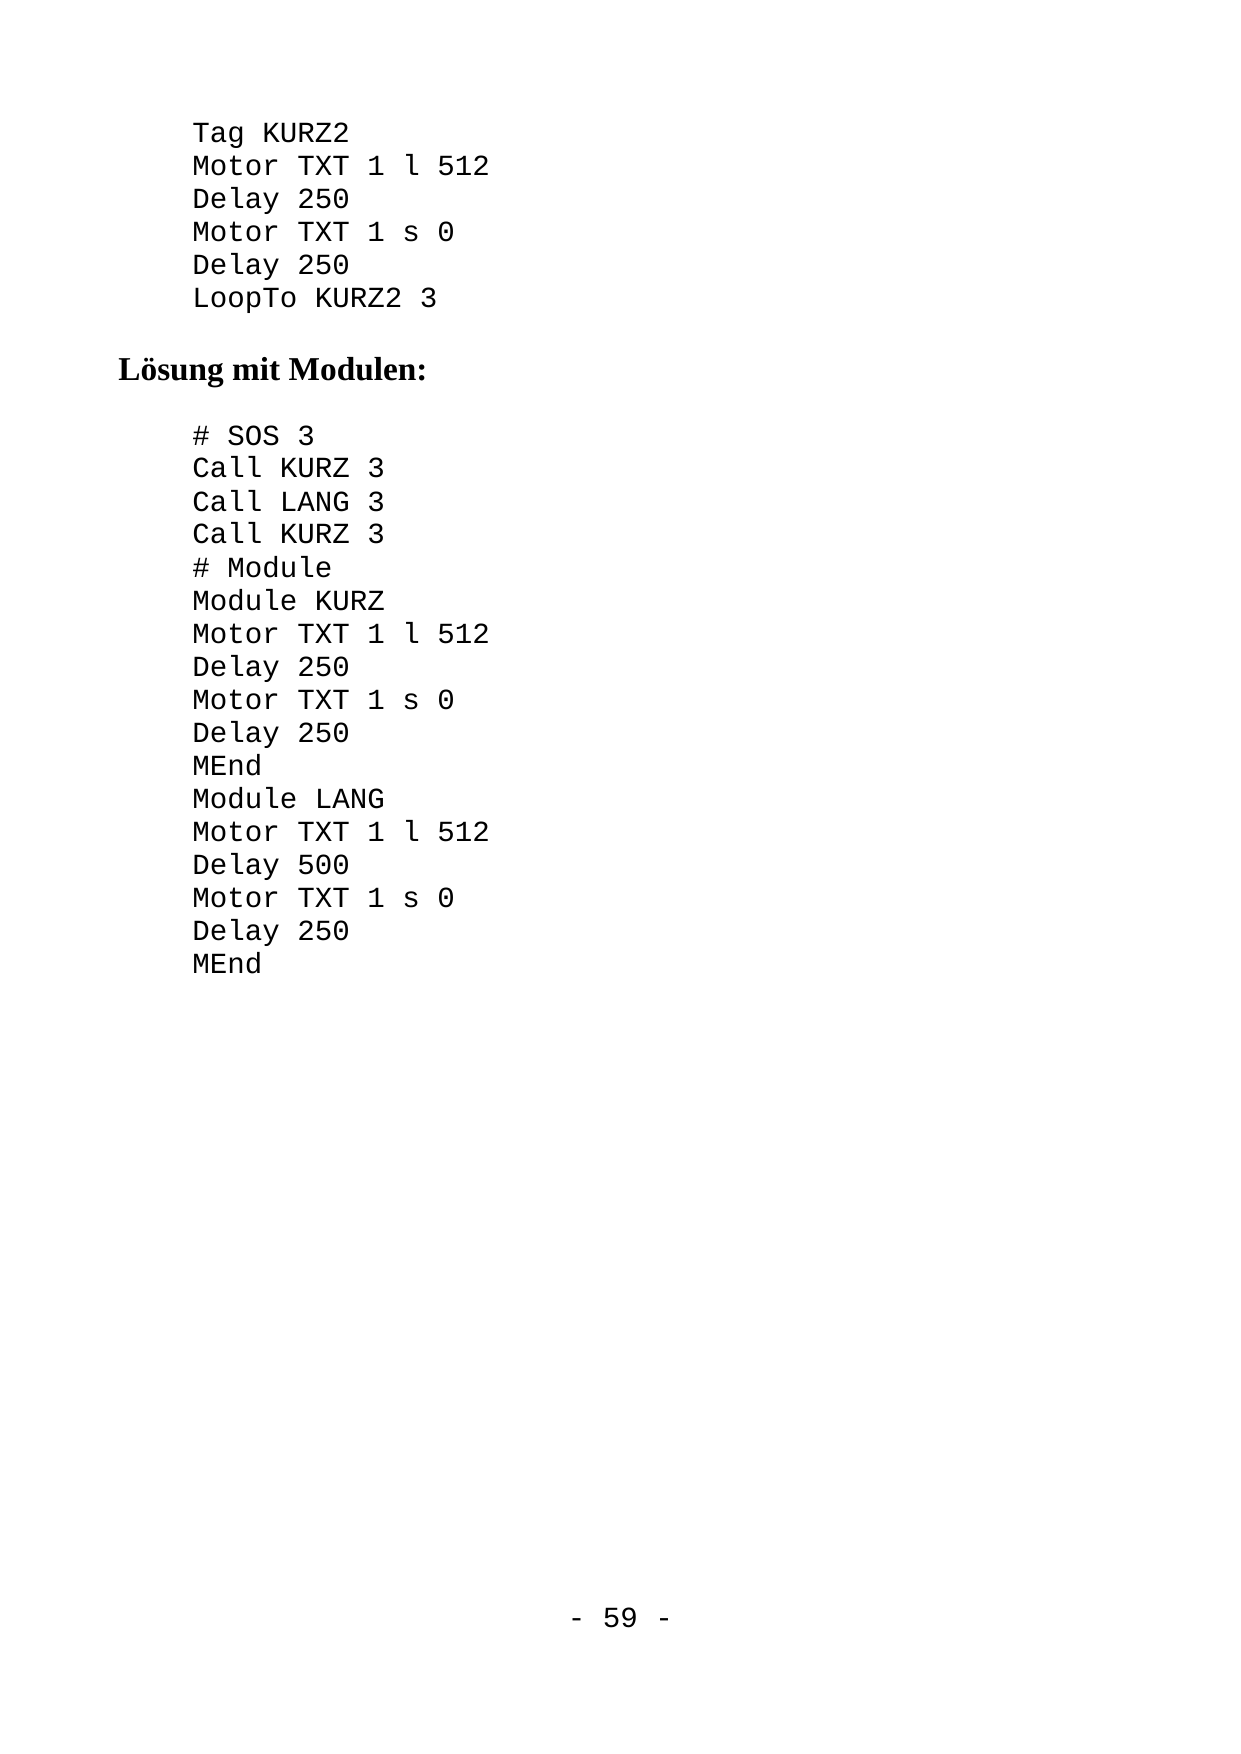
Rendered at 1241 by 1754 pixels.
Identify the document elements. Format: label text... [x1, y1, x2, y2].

text Delay 500 [118, 850, 1122, 883]
text Call KURZ 3 [118, 520, 1122, 553]
text MEnd [118, 949, 1122, 982]
text Delay 250 [118, 916, 1122, 949]
text Motor TXT 1 l 512 [118, 619, 1122, 652]
text Call KURZ 3 [118, 454, 1122, 487]
text Motor TXT 1 l 512 [118, 817, 1122, 850]
text Delay 250 [118, 184, 1122, 217]
text MEnd [118, 751, 1122, 784]
text Lösung mit Modulen: [118, 349, 1122, 388]
text LoopTo KURZ2 3 [118, 283, 1122, 316]
text Delay 250 [118, 652, 1122, 685]
text Delay 250 [118, 718, 1122, 751]
text Motor TXT 1 s 0 [118, 883, 1122, 916]
text Delay 250 [118, 250, 1122, 283]
text Call LANG 3 [118, 487, 1122, 520]
text Motor TXT 1 l 512 [118, 151, 1122, 184]
text Module LANG [118, 784, 1122, 817]
text Module KURZ [118, 586, 1122, 619]
text # Module [118, 553, 1122, 586]
text Motor TXT 1 s 0 [118, 685, 1122, 718]
text Tag KURZ2 [118, 118, 1122, 151]
text # SOS 3 [118, 421, 1122, 454]
text Motor TXT 1 s 0 [118, 217, 1122, 250]
